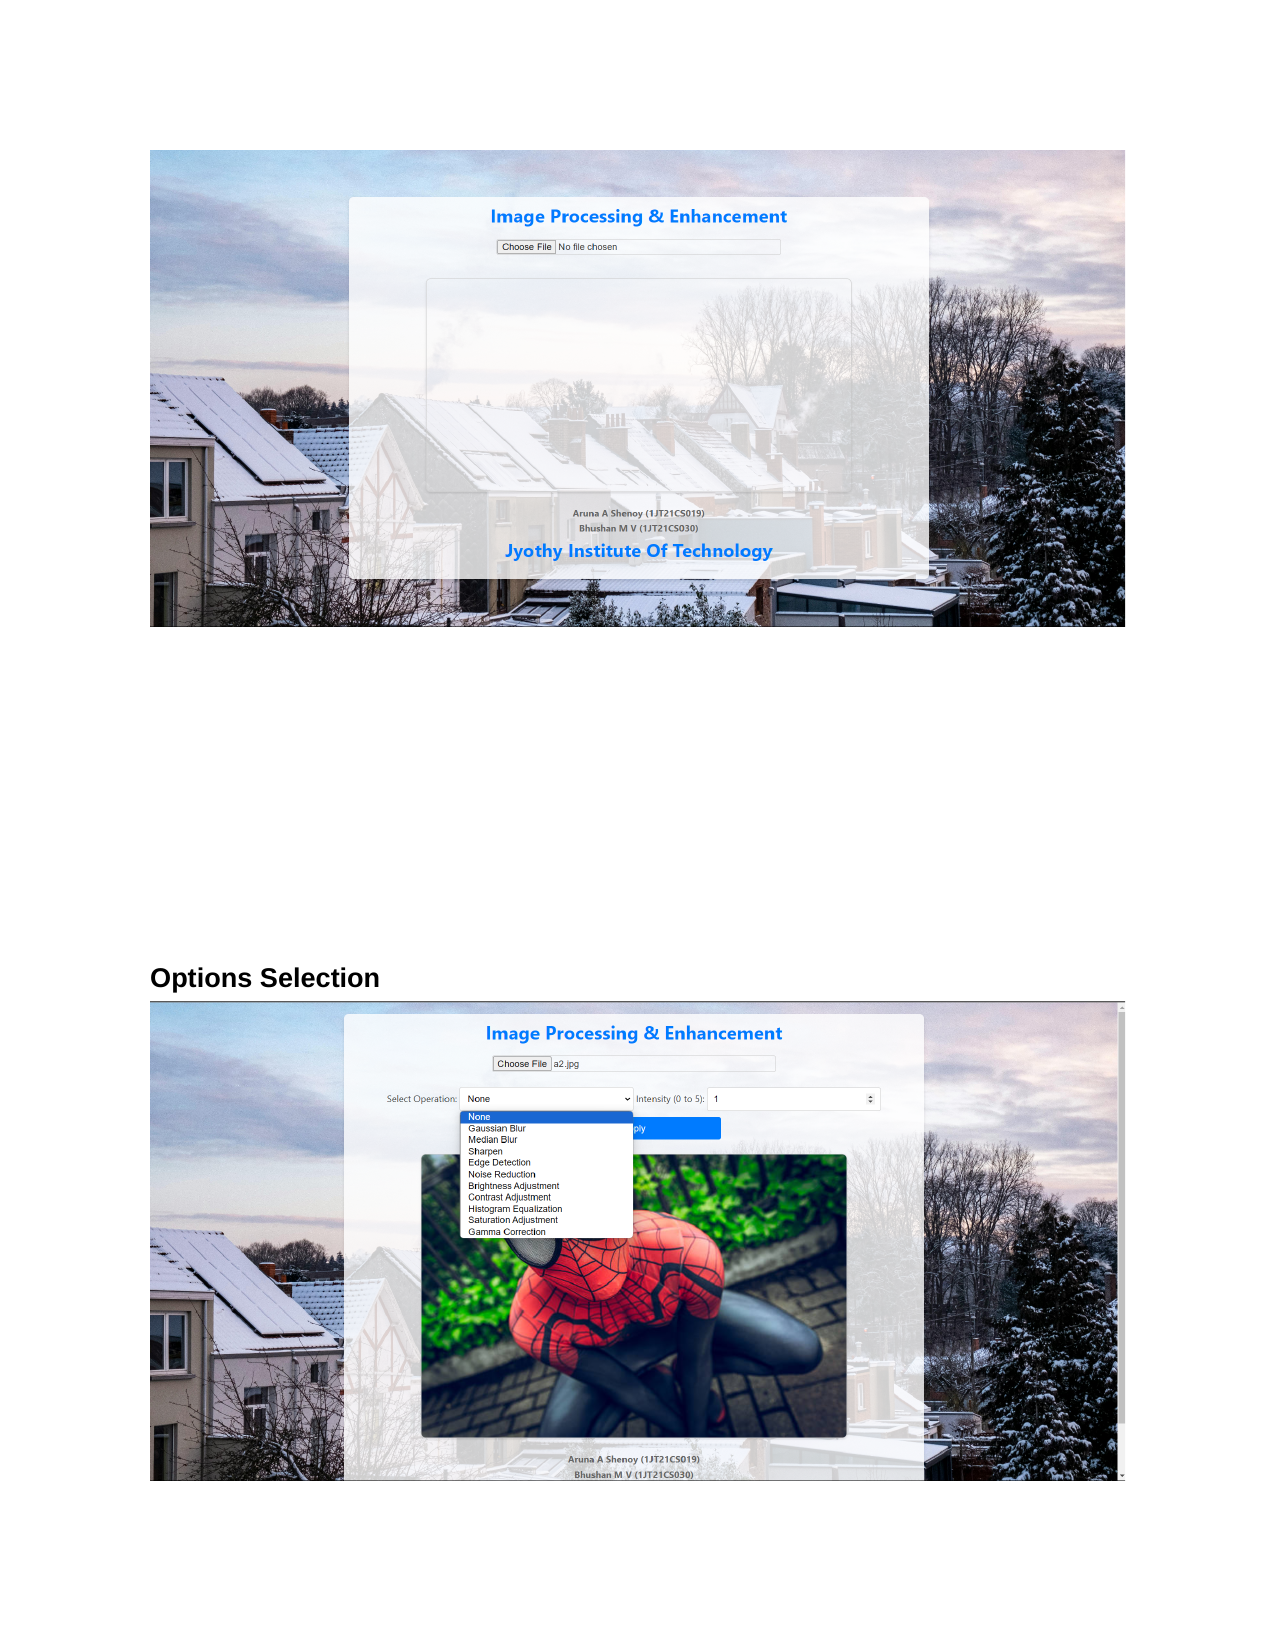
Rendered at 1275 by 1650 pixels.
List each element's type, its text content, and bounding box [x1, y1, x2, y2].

picture [150, 1001, 1125, 1481]
picture [150, 150, 1125, 627]
subtitle Options Selection [150, 962, 1125, 993]
